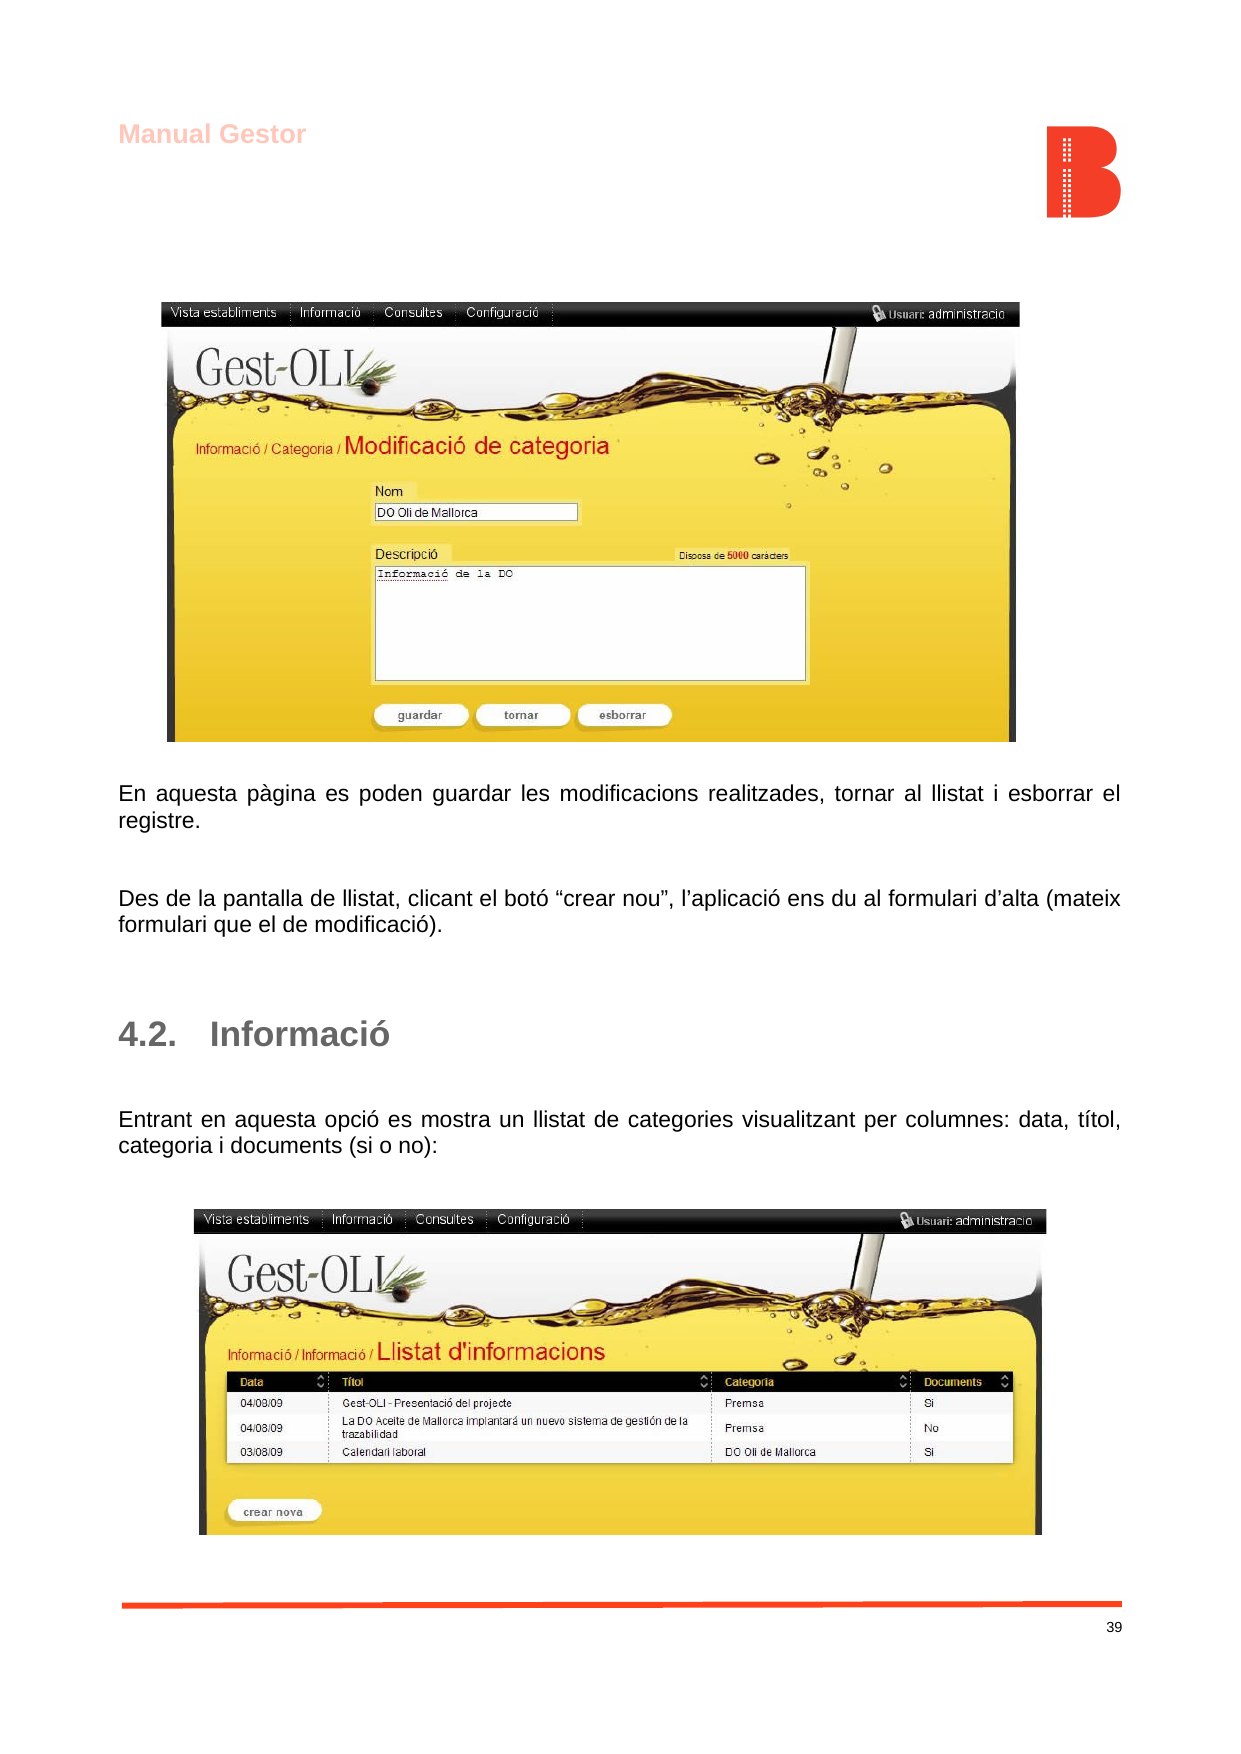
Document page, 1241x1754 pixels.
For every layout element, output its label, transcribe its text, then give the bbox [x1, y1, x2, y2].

subtitle Informació [118, 1013, 1122, 1054]
picture [161, 302, 1020, 742]
text En aquesta pàgina es poden guardar les modificacions realitzades, tornar al llistat i esborrar el registre. [118, 780, 1122, 833]
picture [1036, 124, 1130, 221]
picture [193, 1209, 1047, 1535]
text Entrant en aquesta opció es mostra un llistat de categories visualitzant per columnes: data, títol, categoria i documents (si o no): [118, 1106, 1122, 1158]
text Des de la pantalla de llistat, clicant el botó “crear nou”, l’aplicació ens du al formulari d’alta (mateix formulari que el de modificació). [118, 884, 1122, 937]
